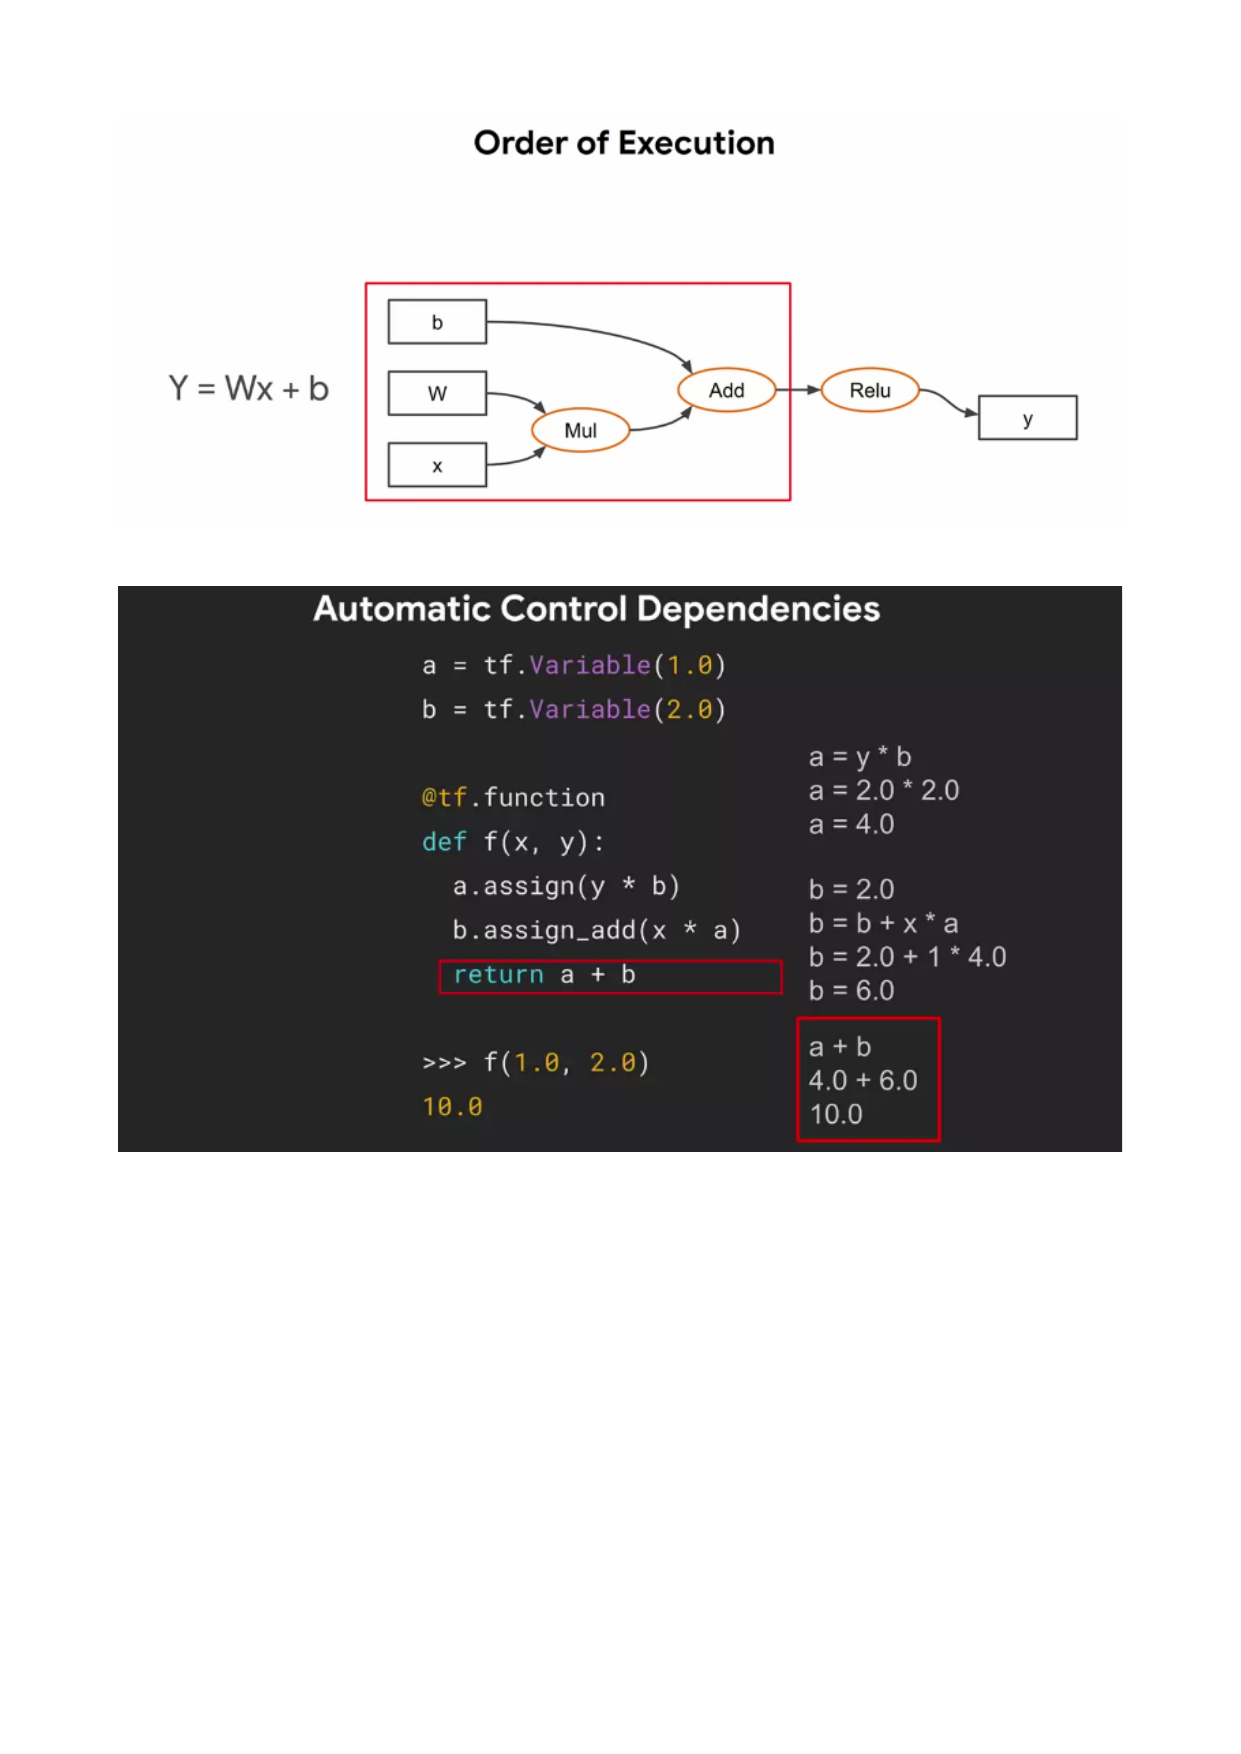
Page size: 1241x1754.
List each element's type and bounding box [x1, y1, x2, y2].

picture [118, 586, 1123, 1152]
picture [118, 118, 1123, 529]
